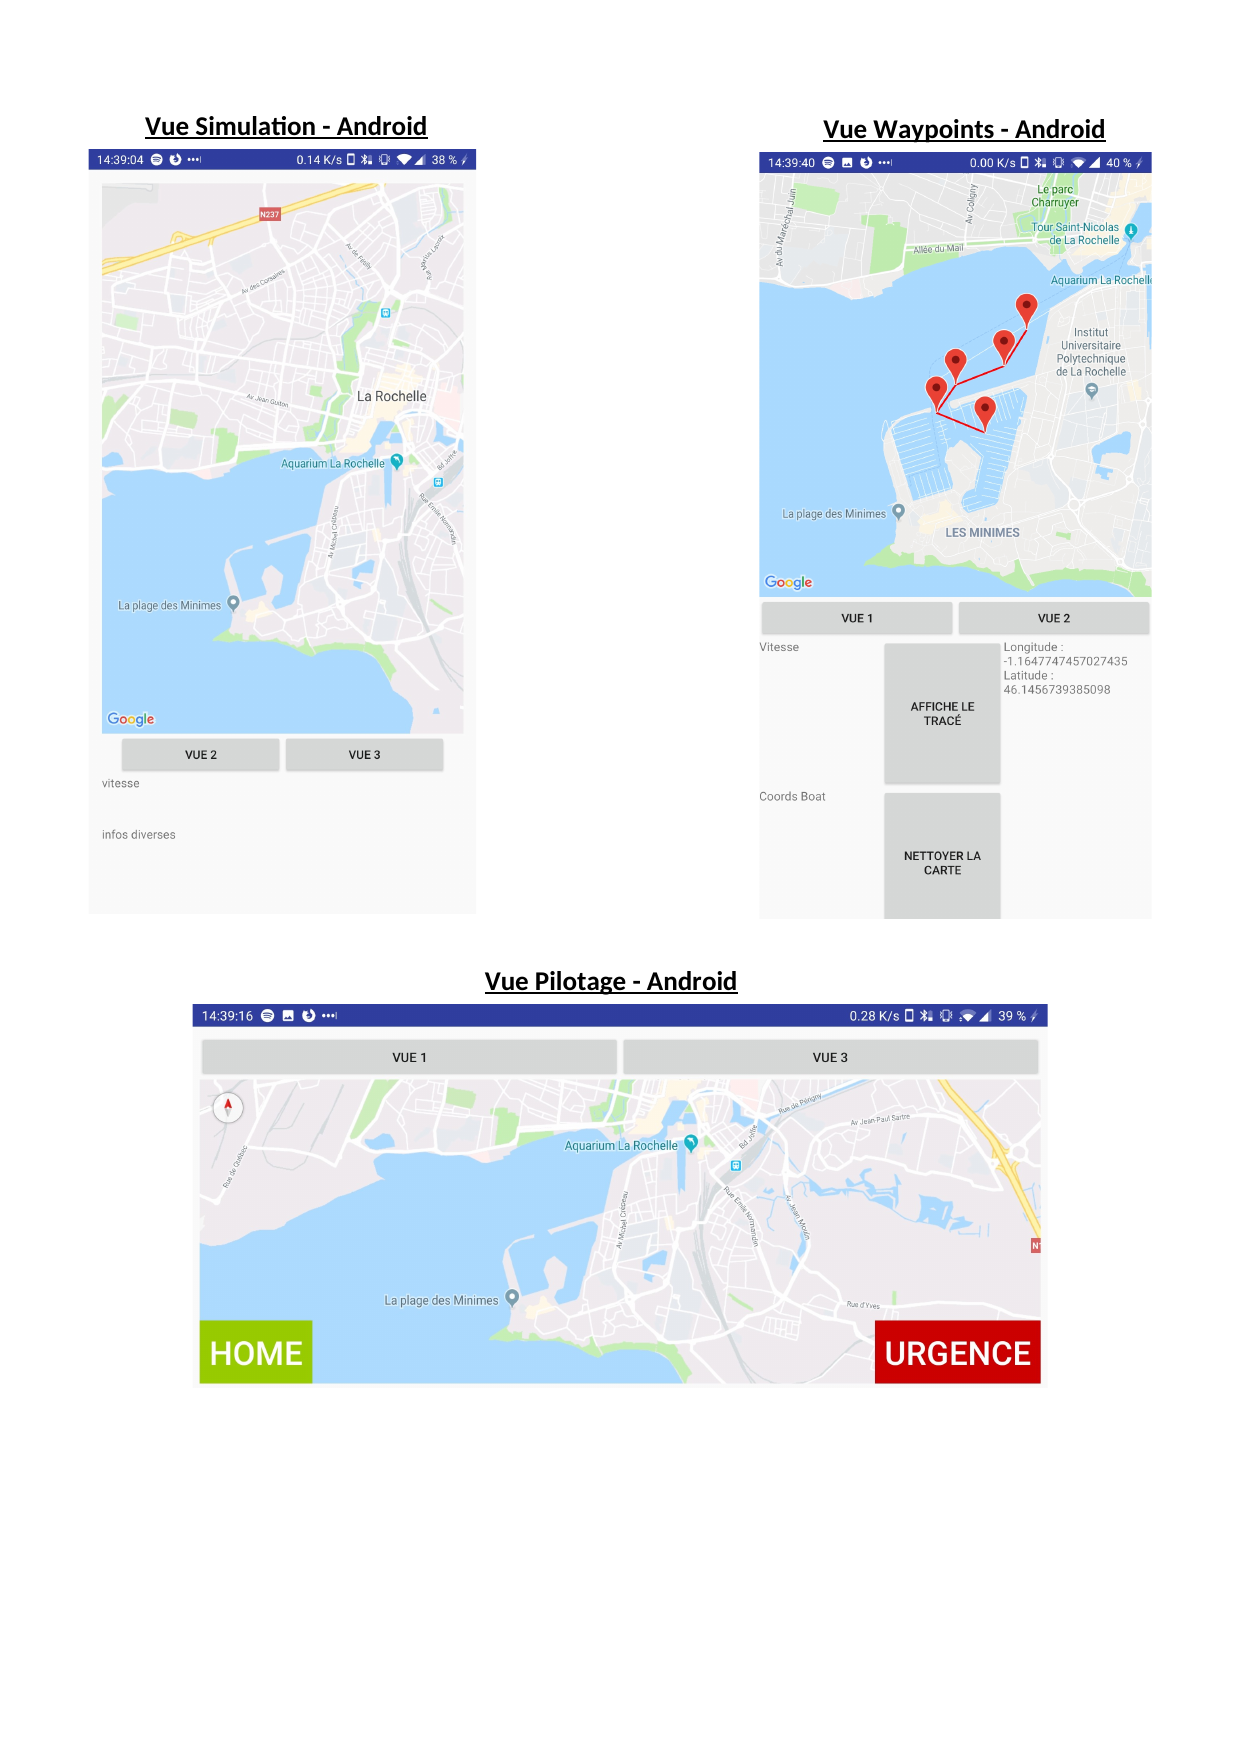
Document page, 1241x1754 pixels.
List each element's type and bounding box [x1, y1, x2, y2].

picture [759, 152, 1152, 919]
picture [88, 149, 477, 914]
picture [192, 1004, 1048, 1388]
